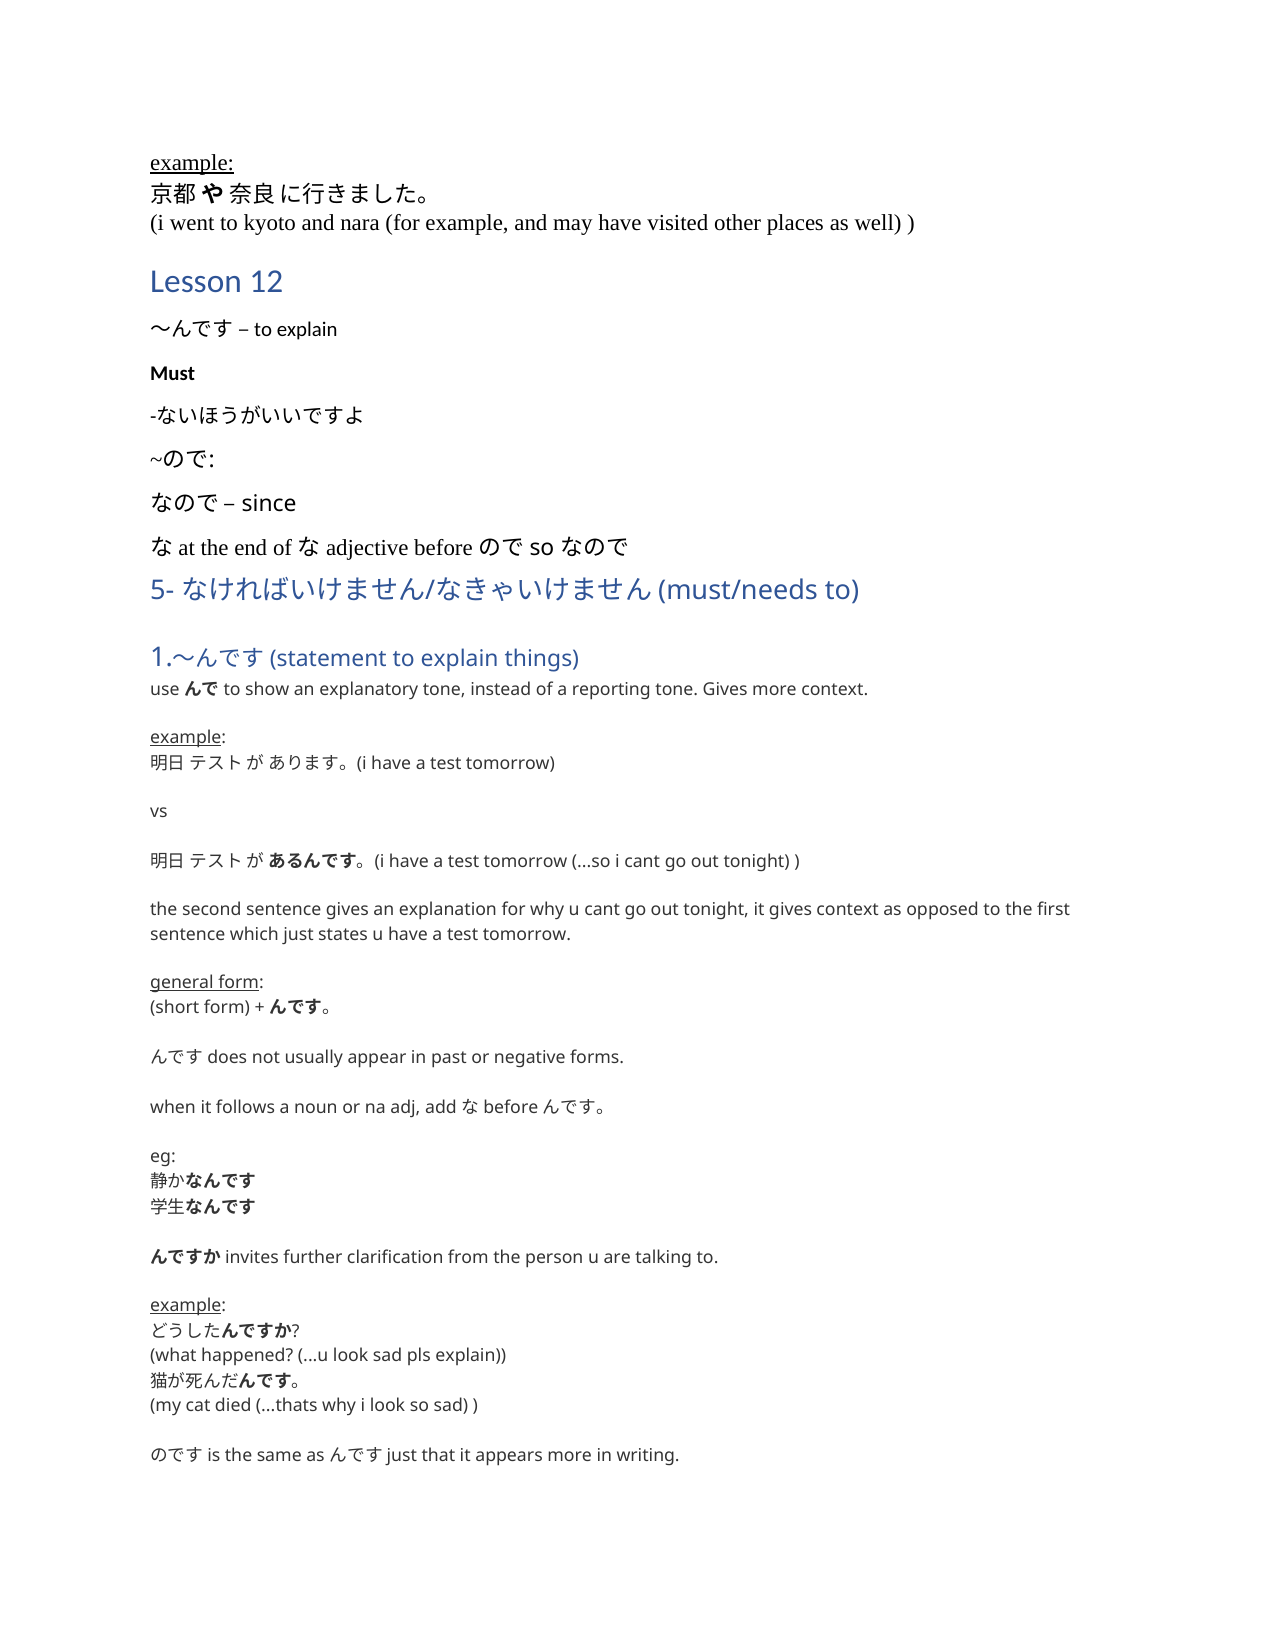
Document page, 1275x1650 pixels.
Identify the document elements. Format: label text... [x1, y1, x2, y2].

text 明日 テスト が あります。(i have a test tomorrow) [150, 749, 1125, 774]
text どうしたんですか? [150, 1317, 1125, 1342]
text んですか invites further clarification from the person u are talking to. [150, 1243, 1125, 1268]
text example: [150, 149, 1125, 176]
text 静かなんです [150, 1167, 1125, 1193]
text 学生なんです [150, 1193, 1125, 1218]
text the second sentence gives an explanation for why u cant go out tonight, it gives context as opposed to the first sentence which just states u have a test tomorrow. [150, 897, 1125, 945]
text 京都 や 奈良 に行きました。 [150, 176, 1125, 209]
text vs [150, 798, 1125, 823]
subtitle Lesson 12 [150, 260, 1125, 301]
text use んで to show an explanatory tone, instead of a reporting tone. Gives more context. [150, 674, 1125, 700]
text ～んです – to explain [150, 301, 1125, 345]
text 猫が死んだんです。 [150, 1367, 1125, 1392]
subtitle 5- なければいけません/なきゃいけません (must/needs to) [150, 568, 1125, 607]
text (what happened? (...u look sad pls explain)) [150, 1342, 1125, 1367]
text な at the end of な adjective before ので so なので [150, 520, 1125, 564]
text のです is the same as んです just that it appears more in writing. [150, 1441, 1125, 1466]
text (my cat died (...thats why i look so sad) ) [150, 1392, 1125, 1416]
text example: [150, 1293, 1125, 1317]
text eg: [150, 1143, 1125, 1167]
text general form: [150, 969, 1125, 993]
text (short form) + んです。 [150, 993, 1125, 1019]
text 明日 テスト が あるんです。(i have a test tomorrow (...so i cant go out tonight) ) [150, 847, 1125, 873]
text -ないほうがいいですよ [150, 389, 1125, 432]
subtitle ～んです (statement to explain things) [150, 638, 1125, 674]
text ~ので: [150, 432, 1125, 476]
text when it follows a noun or na adj, add な before んです。 [150, 1093, 1125, 1119]
text example: [150, 724, 1125, 749]
text んです does not usually appear in past or negative forms. [150, 1043, 1125, 1069]
text Must [150, 345, 1125, 389]
text なので – since [150, 476, 1125, 520]
text (i went to kyoto and nara (for example, and may have visited other places as well) ) [150, 209, 1125, 235]
